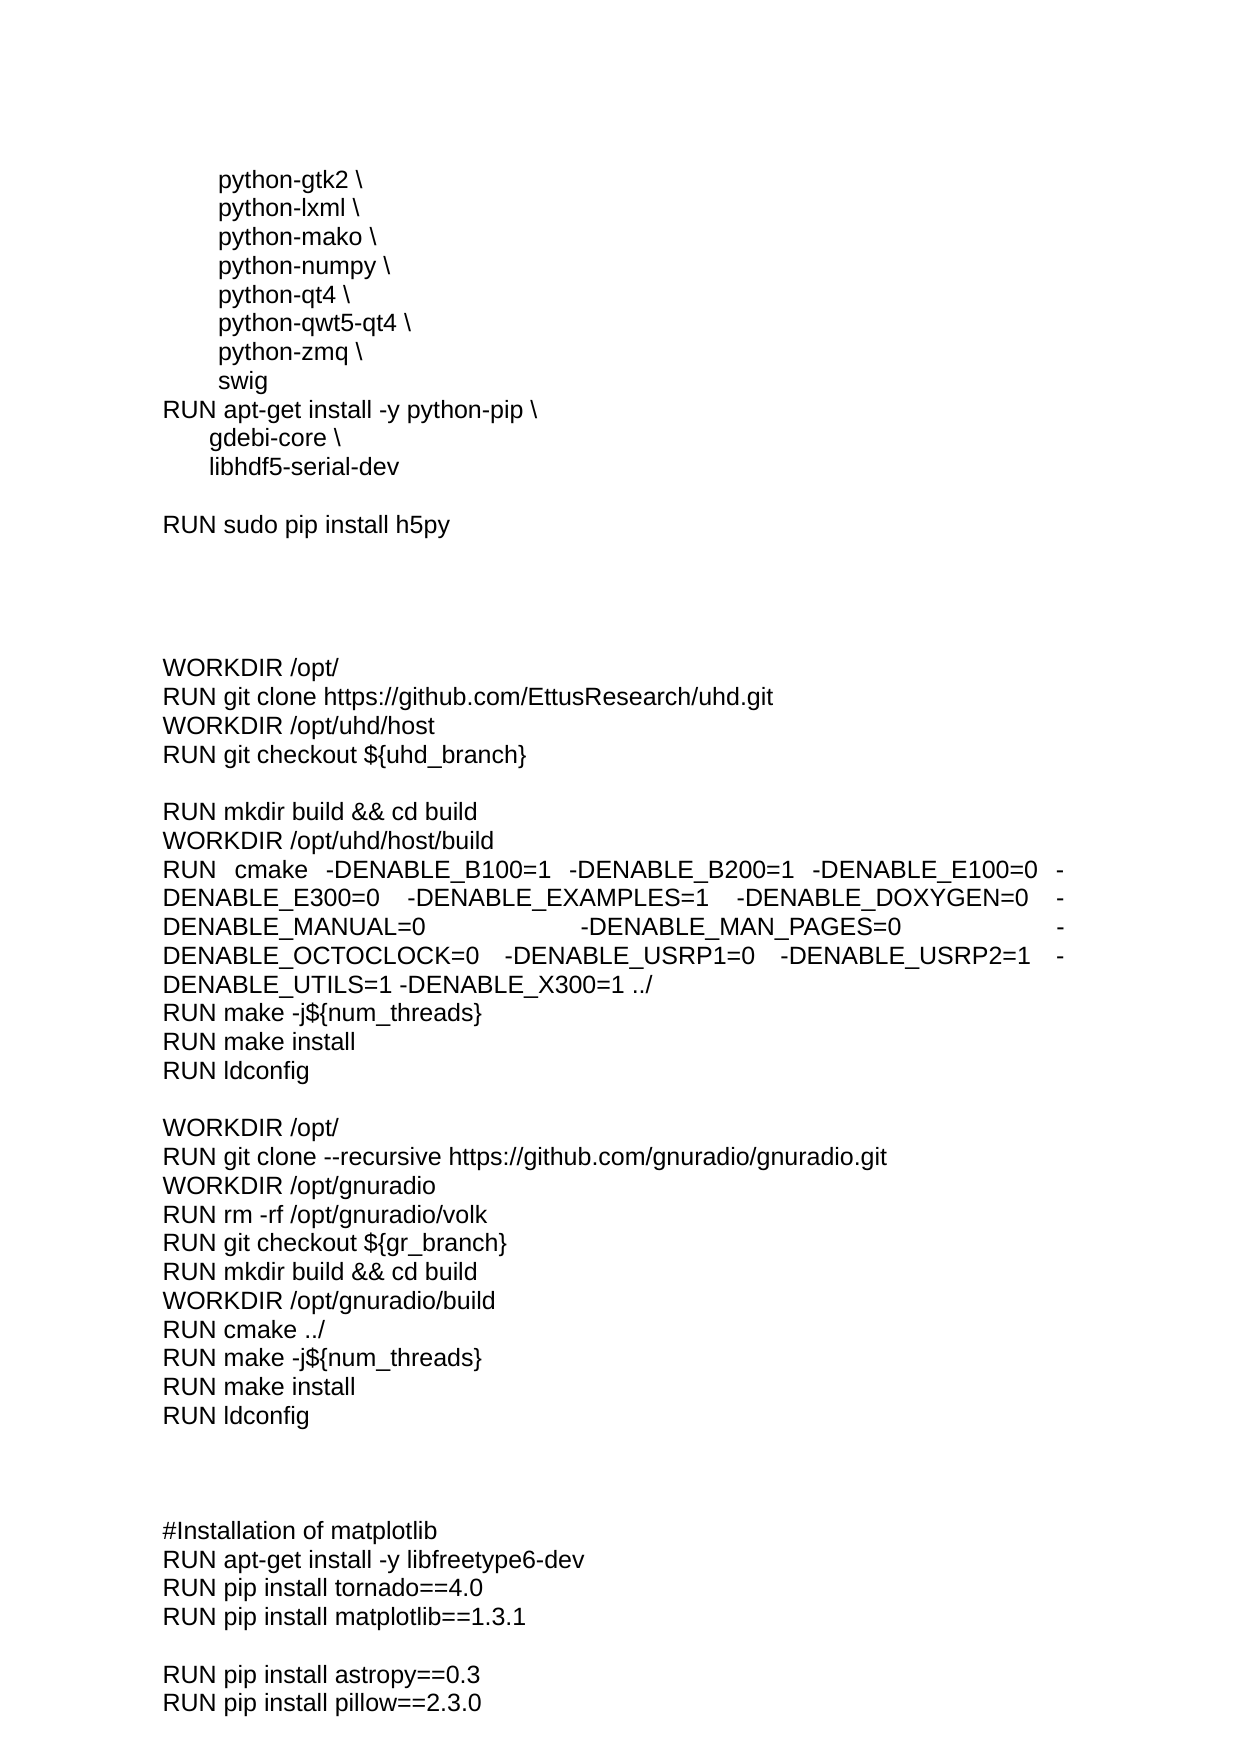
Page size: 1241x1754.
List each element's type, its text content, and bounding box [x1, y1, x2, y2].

text #Installation of matplotlib [162, 1516, 1065, 1544]
text RUN mkdir build && cd build [162, 797, 1065, 826]
text RUN ldconfig [162, 1056, 1065, 1084]
text WORKDIR /opt/ [162, 1113, 1065, 1142]
text RUN make -j${num_threads} [162, 1343, 1065, 1372]
text WORKDIR /opt/uhd/host/build [162, 826, 1065, 854]
text RUN pip install pillow==2.3.0 [162, 1688, 1065, 1717]
text python-mako \ [162, 222, 1065, 251]
text RUN cmake ../ [162, 1314, 1065, 1343]
text RUN make -j${num_threads} [162, 998, 1065, 1027]
text RUN apt-get install -y libfreetype6-dev [162, 1544, 1065, 1573]
text python-qt4 \ [162, 279, 1065, 308]
text RUN git clone --recursive https://github.com/gnuradio/gnuradio.git [162, 1142, 1065, 1171]
text RUN cmake -DENABLE_B100=1 -DENABLE_B200=1 -DENABLE_E100=0 -DENABLE_E300=0 -DENABLE_EXAMPLES=1 -DENABLE_DOXYGEN=0 -DENABLE_MANUAL=0 -DENABLE_MAN_PAGES=0 -DENABLE_OCTOCLOCK=0 -DENABLE_USRP1=0 -DENABLE_USRP2=1 -DENABLE_UTILS=1 -DENABLE_X300=1 ../ [162, 854, 1065, 998]
text python-lxml \ [162, 193, 1065, 222]
text RUN pip install astropy==0.3 [162, 1659, 1065, 1688]
text WORKDIR /opt/uhd/host [162, 711, 1065, 739]
text RUN mkdir build && cd build [162, 1257, 1065, 1286]
text RUN git clone https://github.com/EttusResearch/uhd.git [162, 682, 1065, 711]
text RUN make install [162, 1372, 1065, 1401]
text WORKDIR /opt/gnuradio/build [162, 1286, 1065, 1314]
text WORKDIR /opt/gnuradio [162, 1171, 1065, 1199]
text RUN make install [162, 1027, 1065, 1056]
text libhdf5-serial-dev [162, 452, 1065, 481]
text python-zmq \ [162, 337, 1065, 366]
text python-gtk2 \ [162, 164, 1065, 193]
text WORKDIR /opt/ [162, 653, 1065, 682]
text RUN sudo pip install h5py [162, 509, 1065, 538]
text RUN pip install tornado==4.0 [162, 1573, 1065, 1602]
text RUN ldconfig [162, 1401, 1065, 1429]
text RUN git checkout ${uhd_branch} [162, 739, 1065, 768]
text python-numpy \ [162, 251, 1065, 279]
text swig [162, 366, 1065, 394]
text RUN apt-get install -y python-pip \ [162, 394, 1065, 423]
text RUN git checkout ${gr_branch} [162, 1228, 1065, 1257]
text RUN rm -rf /opt/gnuradio/volk [162, 1199, 1065, 1228]
text python-qwt5-qt4 \ [162, 308, 1065, 337]
text gdebi-core \ [162, 423, 1065, 452]
text RUN pip install matplotlib==1.3.1 [162, 1602, 1065, 1631]
